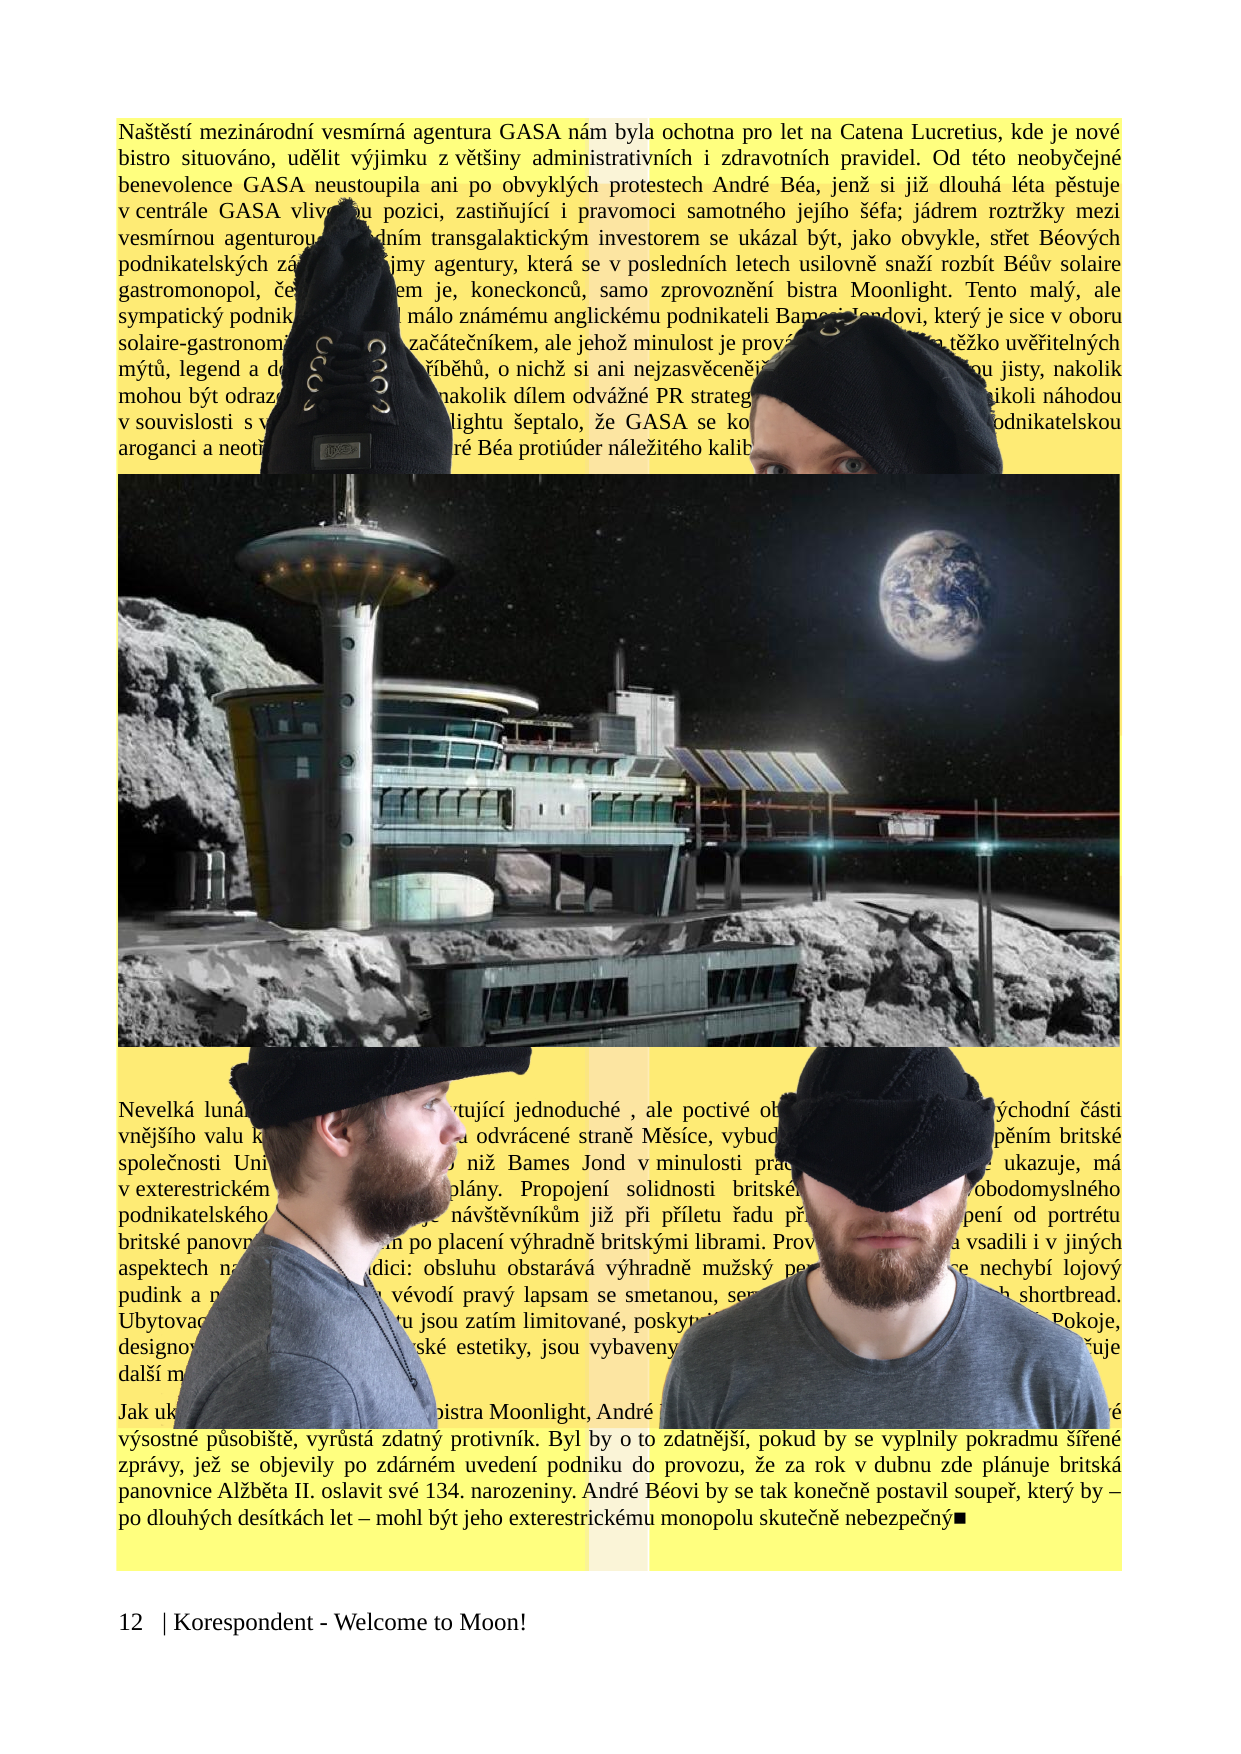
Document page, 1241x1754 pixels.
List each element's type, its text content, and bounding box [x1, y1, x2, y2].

table_cell [585, 118, 589, 138]
text Monte Karlos Někdeník byl založen skupinou černých nosorožců afrických v létě roku 1989. Jeho stránky byly poznamenány takovými autory jako Alexandr Malinovský, Jack O’Clock a Veronika Oškalová a všeobecnému ohlasu se těší již třetím rokem pod brilantním vedením šéfredaktorky Alžběty Ašelové©. Stojí na železobetonových základech, neboť všichni zaměstnanci od grafiků přes editory po prachbídné korespondenty se řídí všestrannými, nesmrtelnými pravidly slušného chování. [118, 1429, 585, 1530]
subtitle Záchrana ohrožených druhů [649, 118, 1122, 183]
text Kdo je vaším nejoblíbenějším umělcem všech dob? [546, 1042, 585, 1386]
text Kdo je vaším nejoblíbenějším umělcem všech dob? [118, 1042, 179, 1386]
text Kdo je vaším nejoblíbenějším umělcem všech dob? [1110, 875, 1122, 1386]
subtitle Záchrana ohrožených druhů [118, 118, 585, 183]
table_cell [589, 1398, 648, 1429]
text To budu asi já. Nebo Mozart. [546, 1398, 585, 1429]
picture [118, 183, 1120, 1429]
text Monte Karlos Někdeník byl založen skupinou černých nosorožců afrických v létě roku 1989. Jeho stránky byly poznamenány takovými autory jako Alexandr Malinovský, Jack O’Clock a Veronika Oškalová a všeobecnému ohlasu se těší již třetím rokem pod brilantním vedením šéfredaktorky Alžběty Ašelové©. Stojí na železobetonových základech, neboť všichni zaměstnanci od grafiků přes editory po prachbídné korespondenty se řídí všestrannými, nesmrtelnými pravidly slušného chování. [649, 1429, 1122, 1530]
table_cell Začínáme jednoduše. Trpaslík je moderní experimentální vymoženost pro mladé bankéře. Vhodný pro obchodní záležitosti každodenního typu, zejména pro muže vyšší postavy. Neakceptovatelná pro ženy. [589, 1042, 648, 1386]
table_cell [585, 138, 589, 164]
text To budu asi já. Nebo Mozart. [118, 1398, 179, 1429]
table_cell [585, 165, 589, 183]
text Kdo je vaším nejoblíbenějším umělcem všech dob? [649, 1042, 661, 1386]
